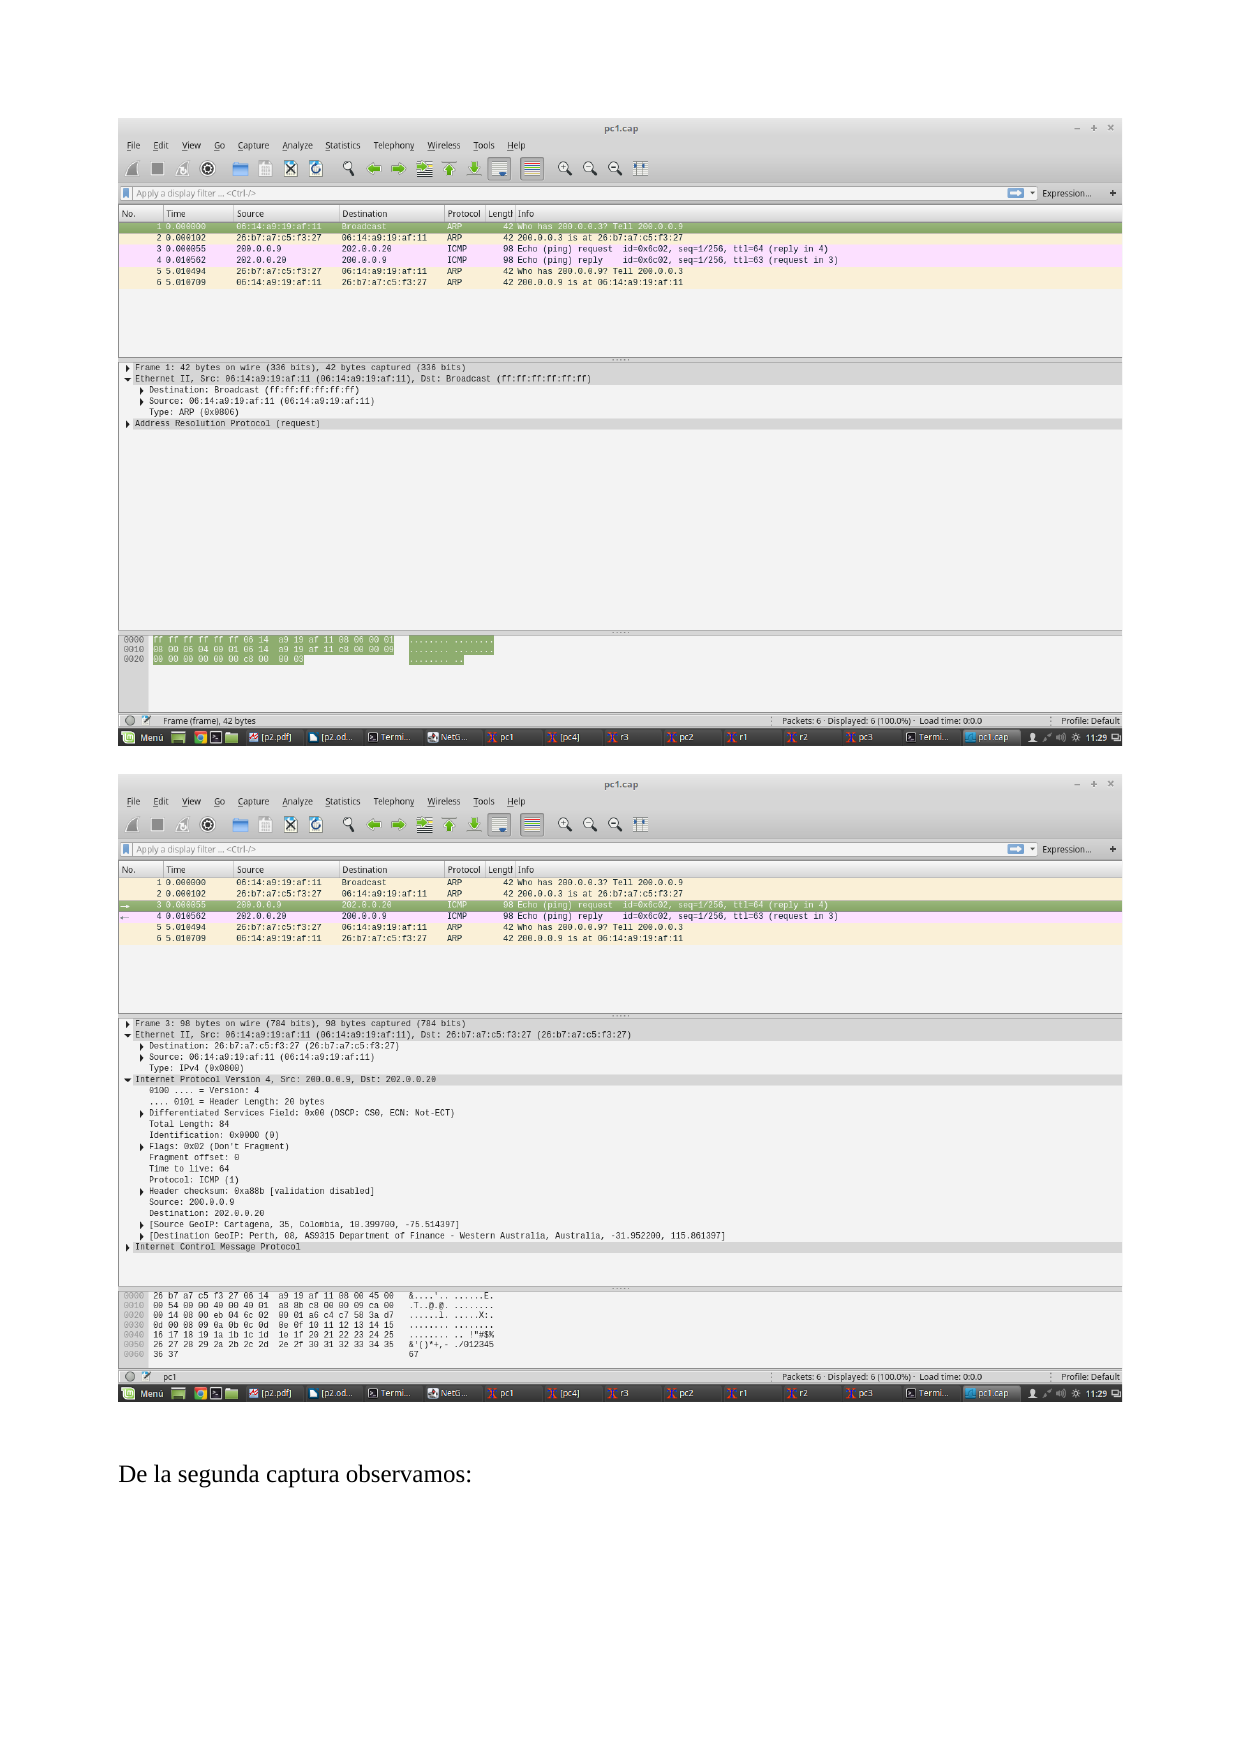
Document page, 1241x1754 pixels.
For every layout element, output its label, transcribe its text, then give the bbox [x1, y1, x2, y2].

picture [118, 774, 1123, 1402]
picture [118, 118, 1123, 746]
text De la segunda captura observamos: [118, 1459, 1122, 1488]
